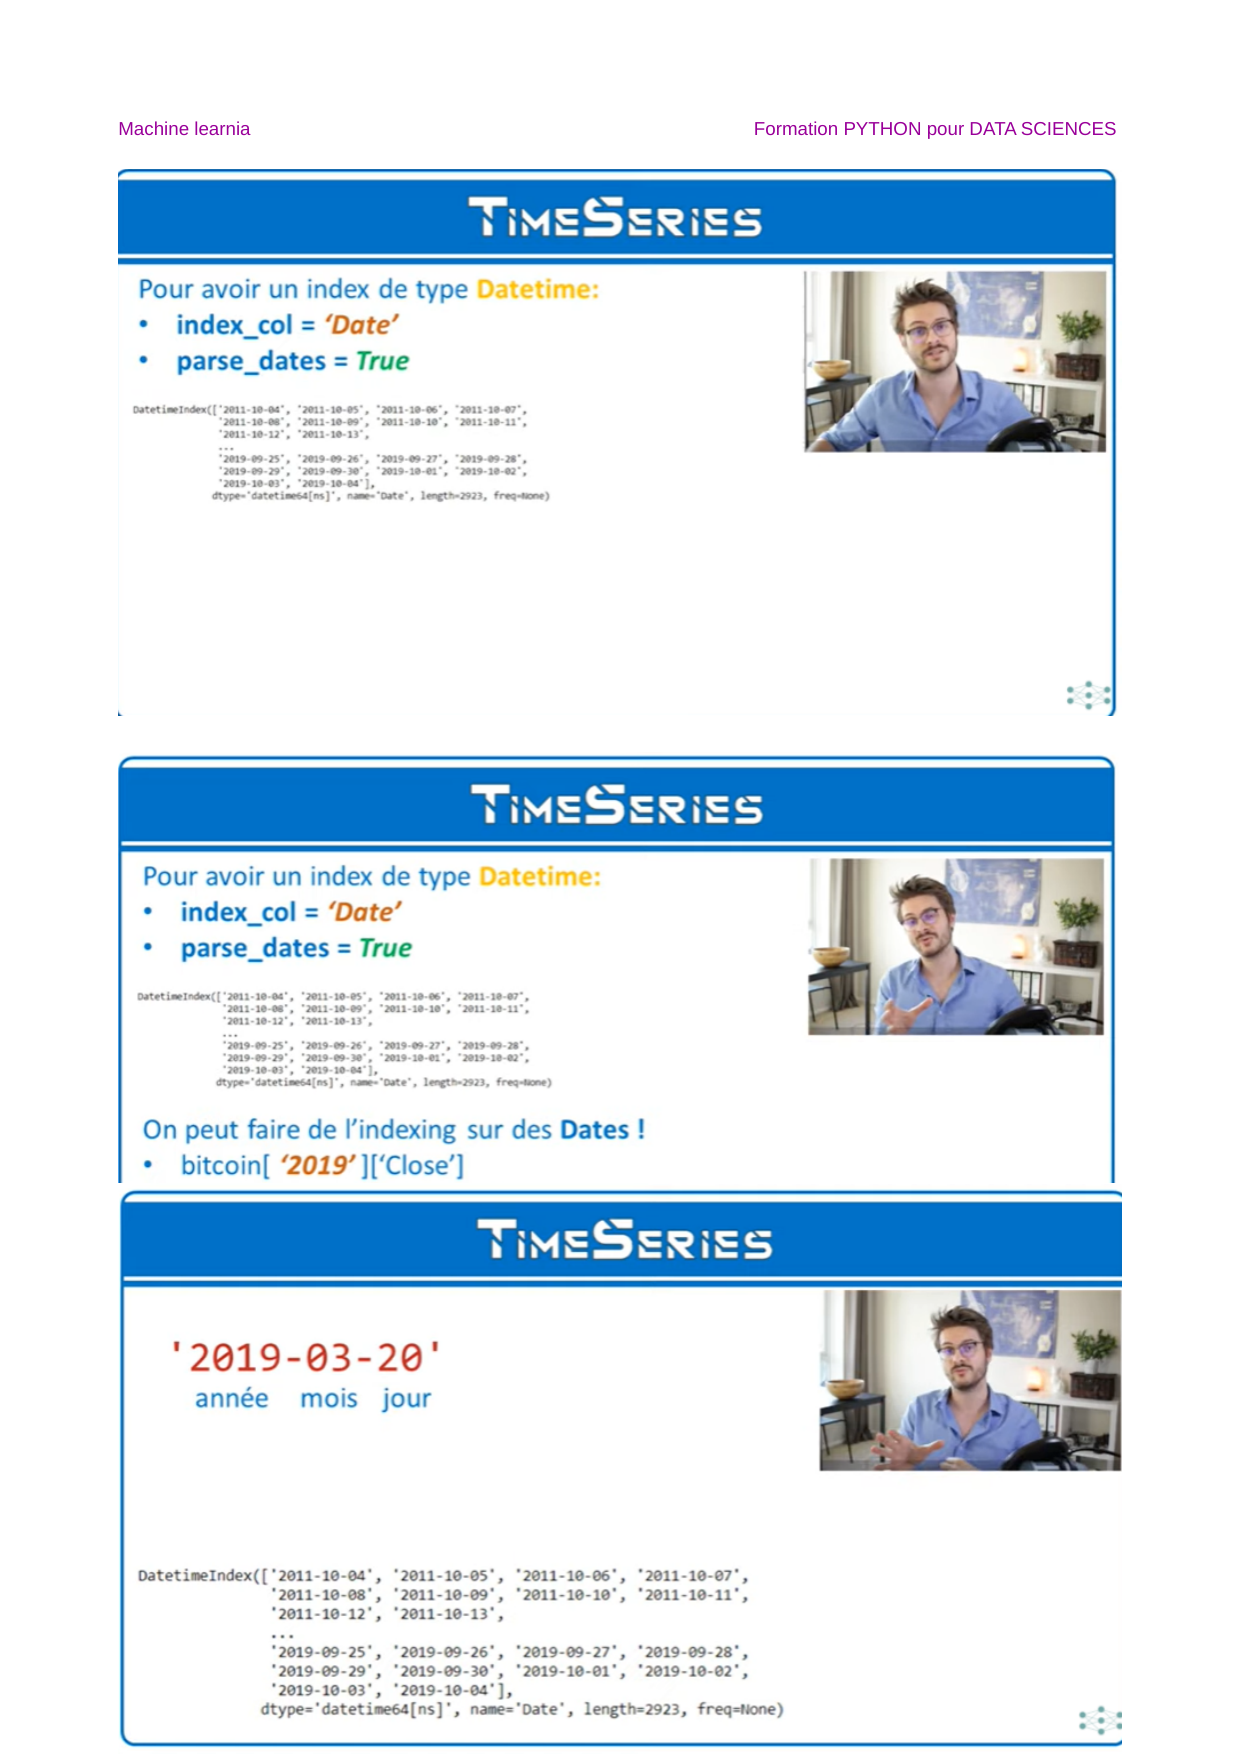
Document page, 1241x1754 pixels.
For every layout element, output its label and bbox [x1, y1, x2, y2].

picture [118, 169, 1122, 716]
picture [118, 752, 1122, 1754]
